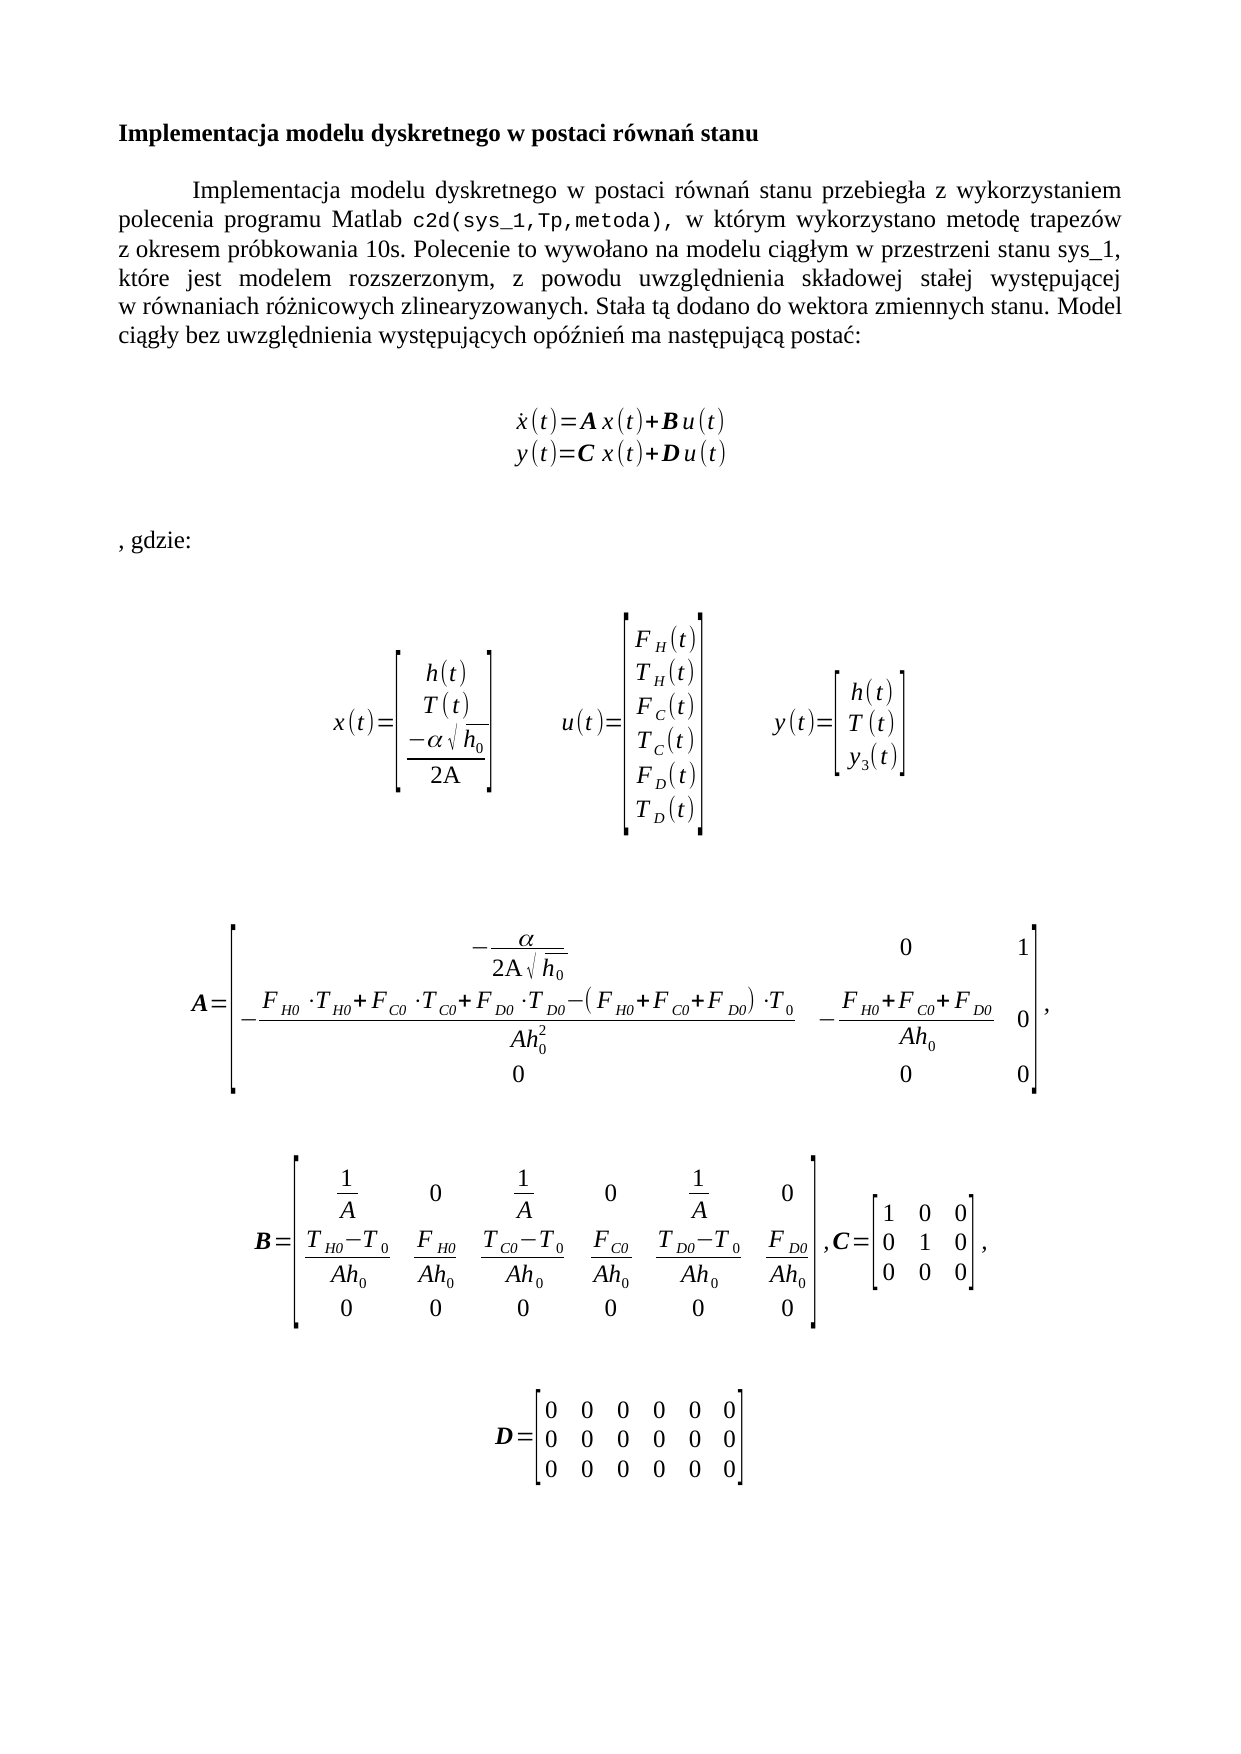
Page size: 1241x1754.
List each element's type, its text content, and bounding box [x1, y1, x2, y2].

text Implementacja modelu dyskretnego w postaci równań stanu przebiegła z wykorzystaniem polecenia programu Matlab c2d(sys_1,Tp,metoda), w którym wykorzystano metodę trapezów z okresem próbkowania 10s. Polecenie to wywołano na modelu ciągłym w przestrzeni stanu sys_1, które jest modelem rozszerzonym, z powodu uwzględnienia składowej stałej występującej w równaniach różnicowych zlinearyzowanych. Stała tą dodano do wektora zmiennych stanu. Model ciągły bez uwzględnienia występujących opóźnień ma następującą postać: [118, 176, 1122, 349]
text , gdzie: [118, 525, 1122, 554]
text Implementacja modelu dyskretnego w postaci równań stanu [118, 118, 1122, 147]
